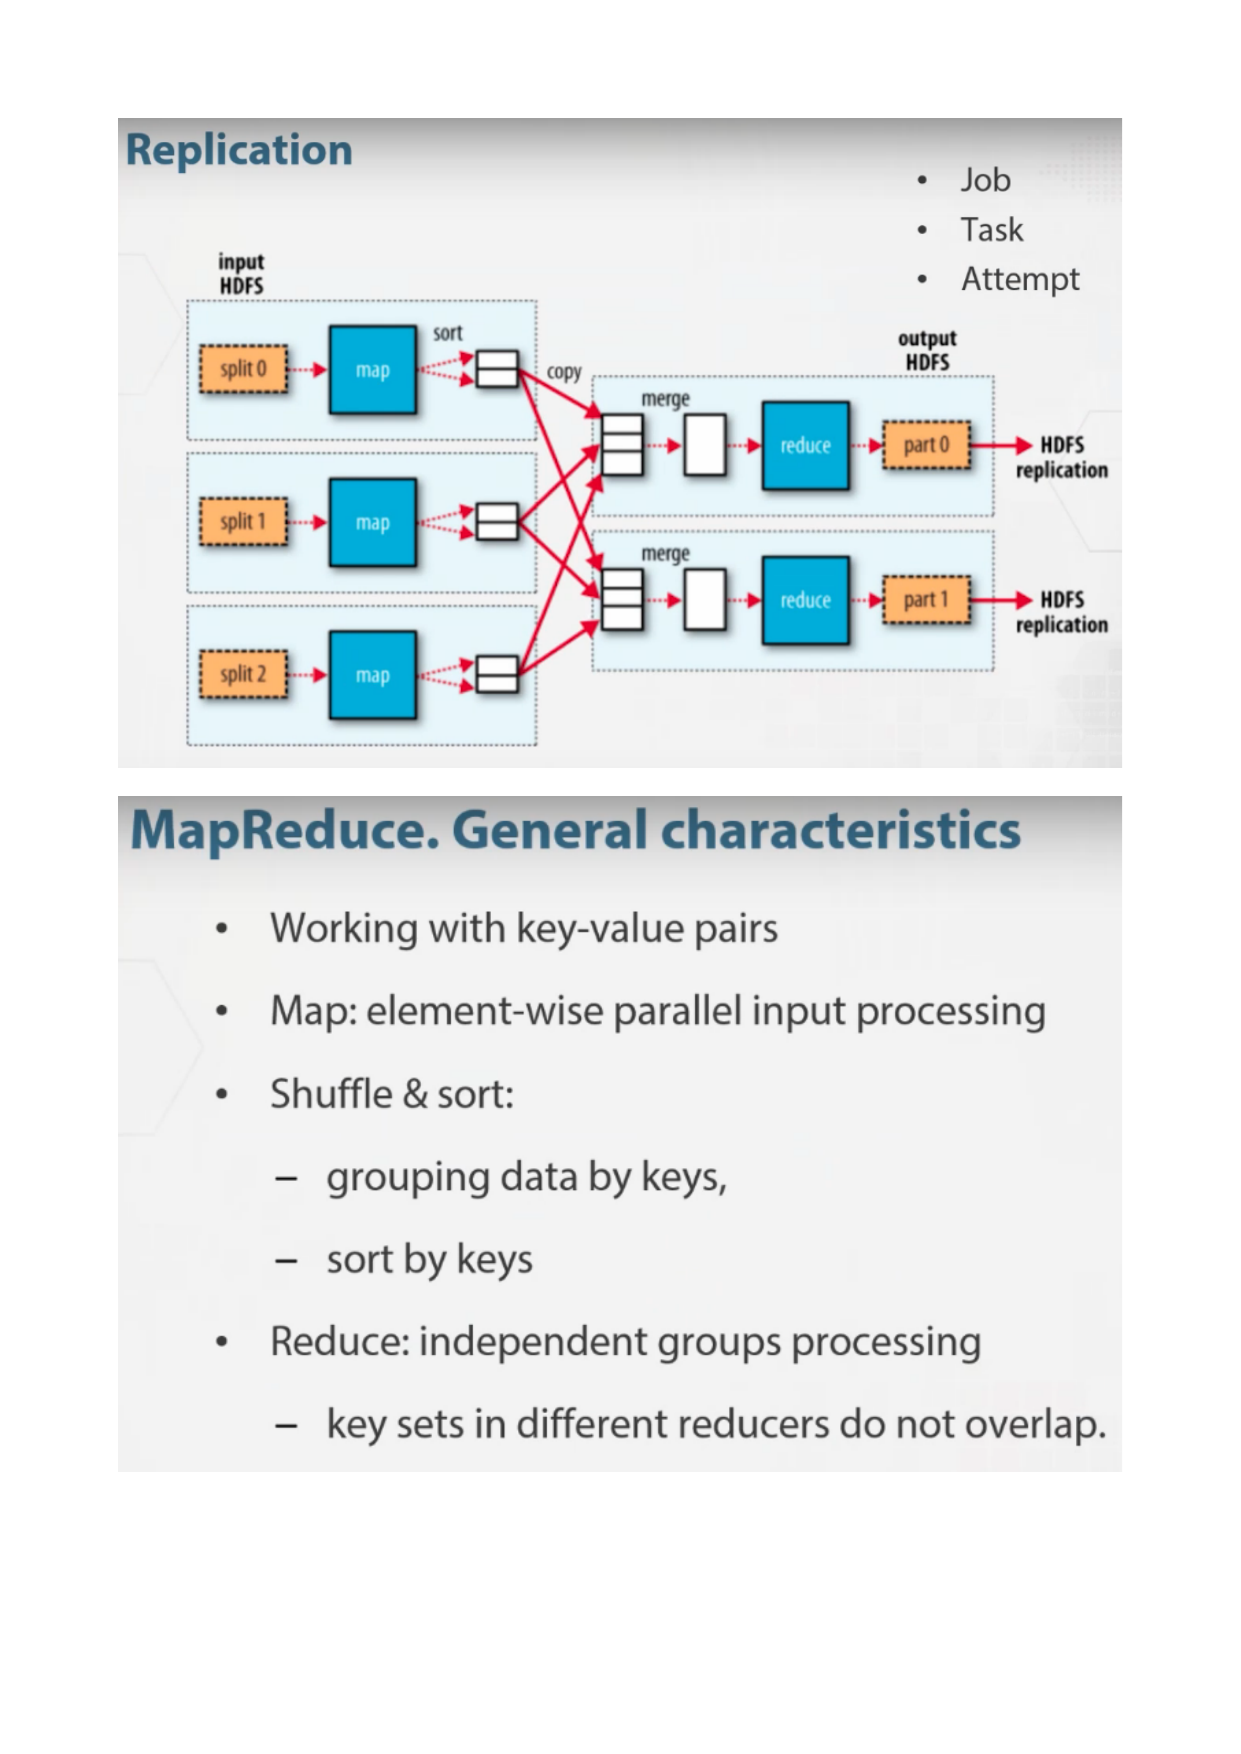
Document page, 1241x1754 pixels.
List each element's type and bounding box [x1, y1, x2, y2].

picture [118, 118, 1123, 768]
picture [118, 796, 1123, 1472]
